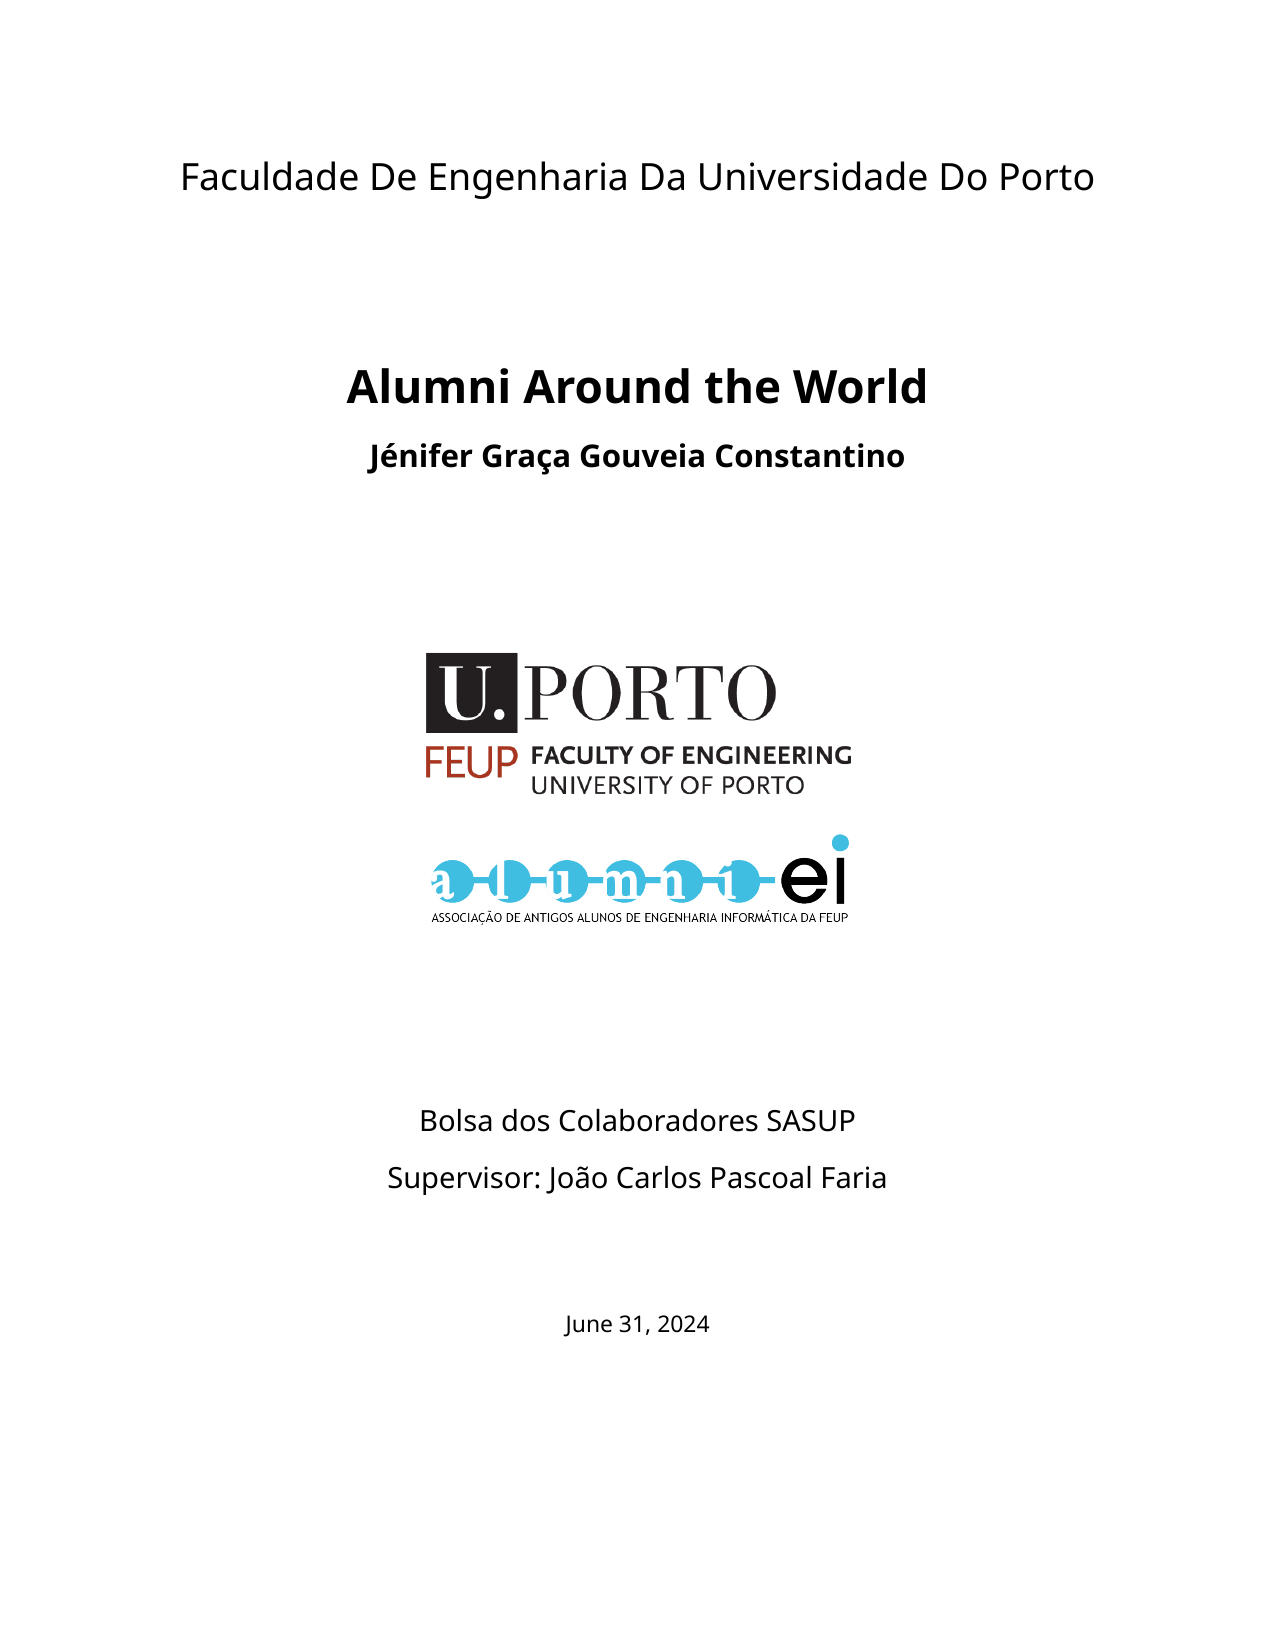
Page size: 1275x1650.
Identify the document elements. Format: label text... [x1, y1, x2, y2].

text Supervisor: João Carlos Pascoal Faria [150, 1157, 1125, 1197]
text Jénifer Graça Gouveia Constantino [150, 434, 1125, 477]
text Faculdade De Engenharia Da Universidade Do Porto [150, 150, 1125, 201]
text Alumni Around the World [150, 354, 1125, 417]
text Bolsa dos Colaboradores SASUP [150, 1101, 1125, 1140]
text June 31, 2024 [150, 1308, 1125, 1339]
